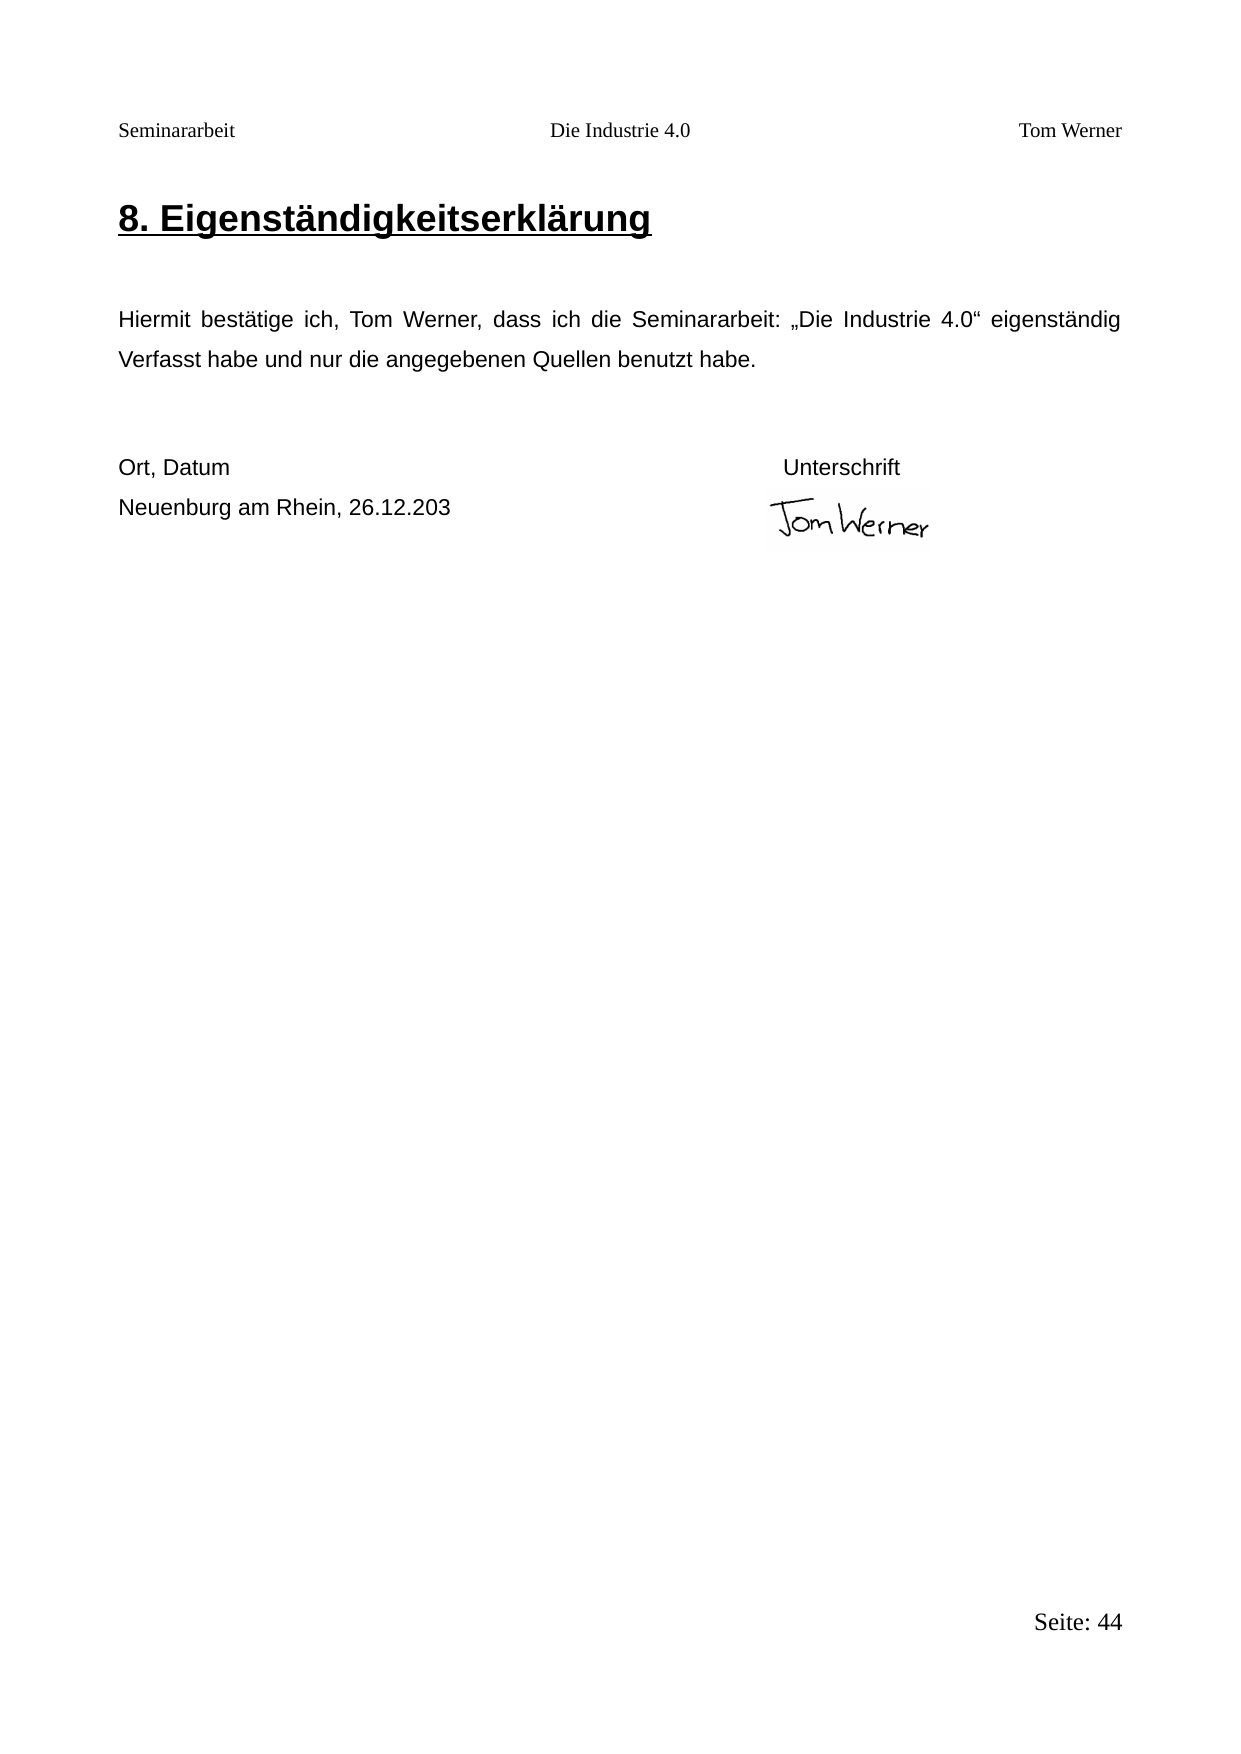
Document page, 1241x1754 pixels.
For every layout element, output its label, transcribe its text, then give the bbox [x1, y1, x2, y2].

subtitle 8. Eigenständigkeitserklärung [118, 197, 1122, 240]
text Hiermit bestätige ich, Tom Werner, dass ich die Seminararbeit: „Die Industrie 4.0“ eigenständig Verfasst habe und nur die angegebenen Quellen benutzt habe. [118, 306, 1122, 372]
text Ort, Datum Unterschrift Neuenburg am Rhein, 26.12.203 [118, 454, 1122, 520]
picture [763, 487, 931, 551]
